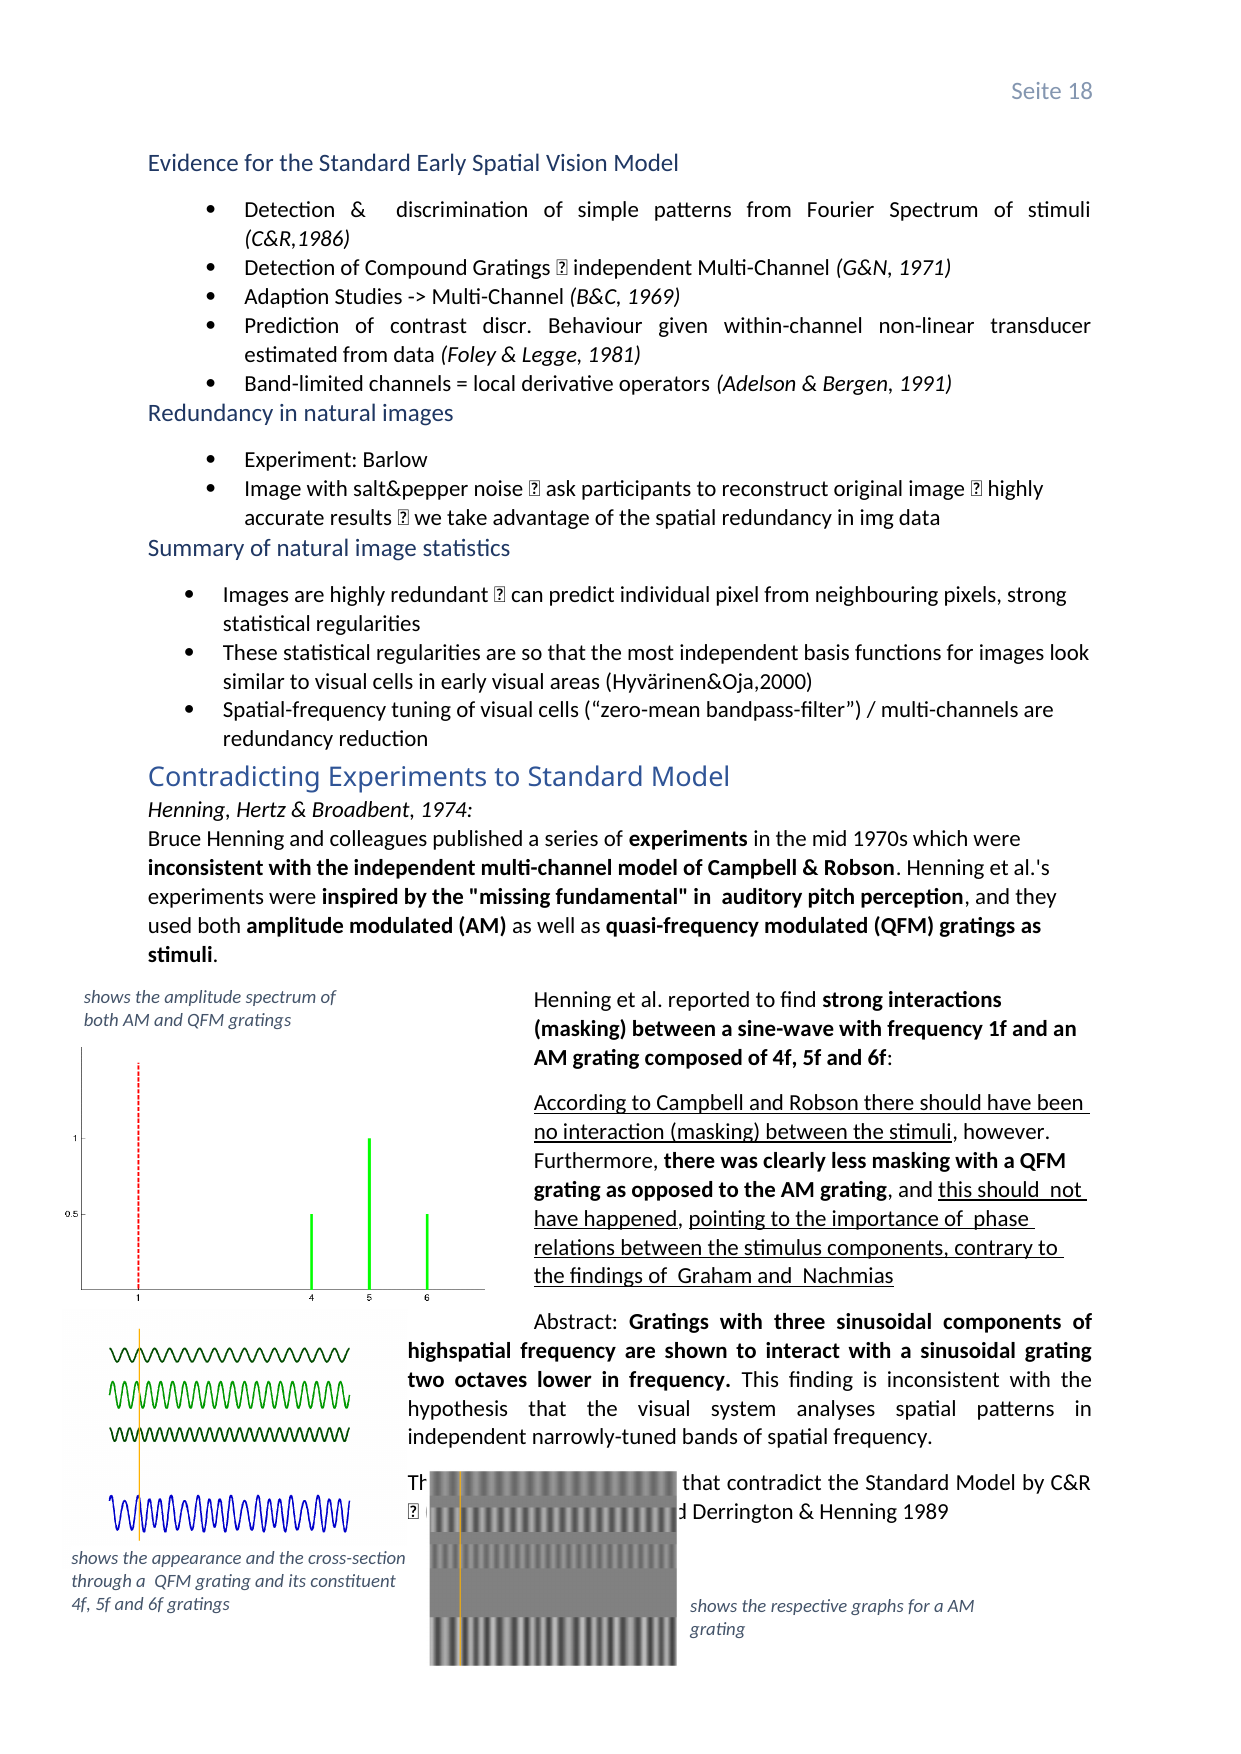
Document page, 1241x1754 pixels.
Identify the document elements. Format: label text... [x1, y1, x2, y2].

list Adaption Studies -> Multi-Channel (B&C, 1969) [207, 282, 1093, 310]
subtitle Evidence for the Standard Early Spatial Vision Model [148, 148, 1093, 178]
text Henning et al. reported to find strong interactions (masking) between a sine-wave with frequency 1f and an AM grating composed of 4f, 5f and 6f: [534, 985, 1093, 1071]
subtitle Summary of natural image statistics [148, 532, 1093, 563]
text Henning, Hertz & Broadbent, 1974: [148, 795, 1093, 823]
list Detection of Compound Gratings  independent Multi-Channel (G&N, 1971) [207, 253, 1093, 281]
list Prediction of contrast discr. Behaviour given within-channel non-linear transducer estimated from data (Foley & Legge, 1981) [207, 311, 1093, 368]
list Images are highly redundant  can predict individual pixel from neighbouring pixels, strong statistical regularities [185, 580, 1093, 637]
subtitle Contradicting Experiments to Standard Model [148, 757, 1093, 794]
text Abstract: Gratings with three sinusoidal components of highspatial frequency are shown to interact with a sinusoidal grating two octaves lower in frequency. This finding is inconsistent with the hypothesis that the visual system analyses spatial patterns in independent narrowly-tuned bands of spatial frequency. [408, 1307, 1093, 1451]
text shows the amplitude spectrum of both AM and QFM gratings [83, 985, 358, 1031]
list These statistical regularities are so that the most independent basis functions for images look similar to visual cells in early visual areas (Hyvärinen&Oja,2000) [185, 638, 1093, 695]
list Band-limited channels = local derivative operators (Adelson & Bergen, 1991) [207, 369, 1093, 397]
list Experiment: Barlow [207, 446, 1093, 474]
list Image with salt&pepper noise  ask participants to reconstruct original image  highly accurate results  we take advantage of the spatial redundancy in img data [207, 474, 1093, 531]
text Bruce Henning and colleagues published a series of experiments in the mid 1970s which were inconsistent with the independent multi-channel model of Campbell & Robson. Henning et al.'s experiments were inspired by the "missing fundamental" in auditory pitch perception, and they used both amplitude modulated (AM) as well as quasi-frequency modulated (QFM) gratings as stimuli. [148, 824, 1093, 968]
text There are more experiments that contradict the Standard Model by C&R  (this one) Henning 1975 and Derrington & Henning 1989 [408, 1468, 1093, 1525]
list Spatial-frequency tuning of visual cells (“zero-mean bandpass-filter”) / multi-channels are redundancy reduction [185, 696, 1093, 752]
subtitle Redundancy in natural images [148, 398, 1093, 428]
text shows the respective graphs for a AM grating [690, 1594, 979, 1640]
text shows the appearance and the cross-section through a QFM grating and its constituent 4f, 5f and 6f gratings [71, 1546, 416, 1615]
text According to Campbell and Robson there should have been no interaction (masking) between the stimuli, however. Furthermore, there was clearly less masking with a QFM grating as opposed to the AM grating, and this should not have happened, pointing to the importance of phase relations between the stimulus components, contrary to the findings of Graham and Nachmias [534, 1088, 1093, 1289]
list Detection & discrimination of simple patterns from Fourier Spectrum of stimuli (C&R,1986) [207, 196, 1093, 252]
